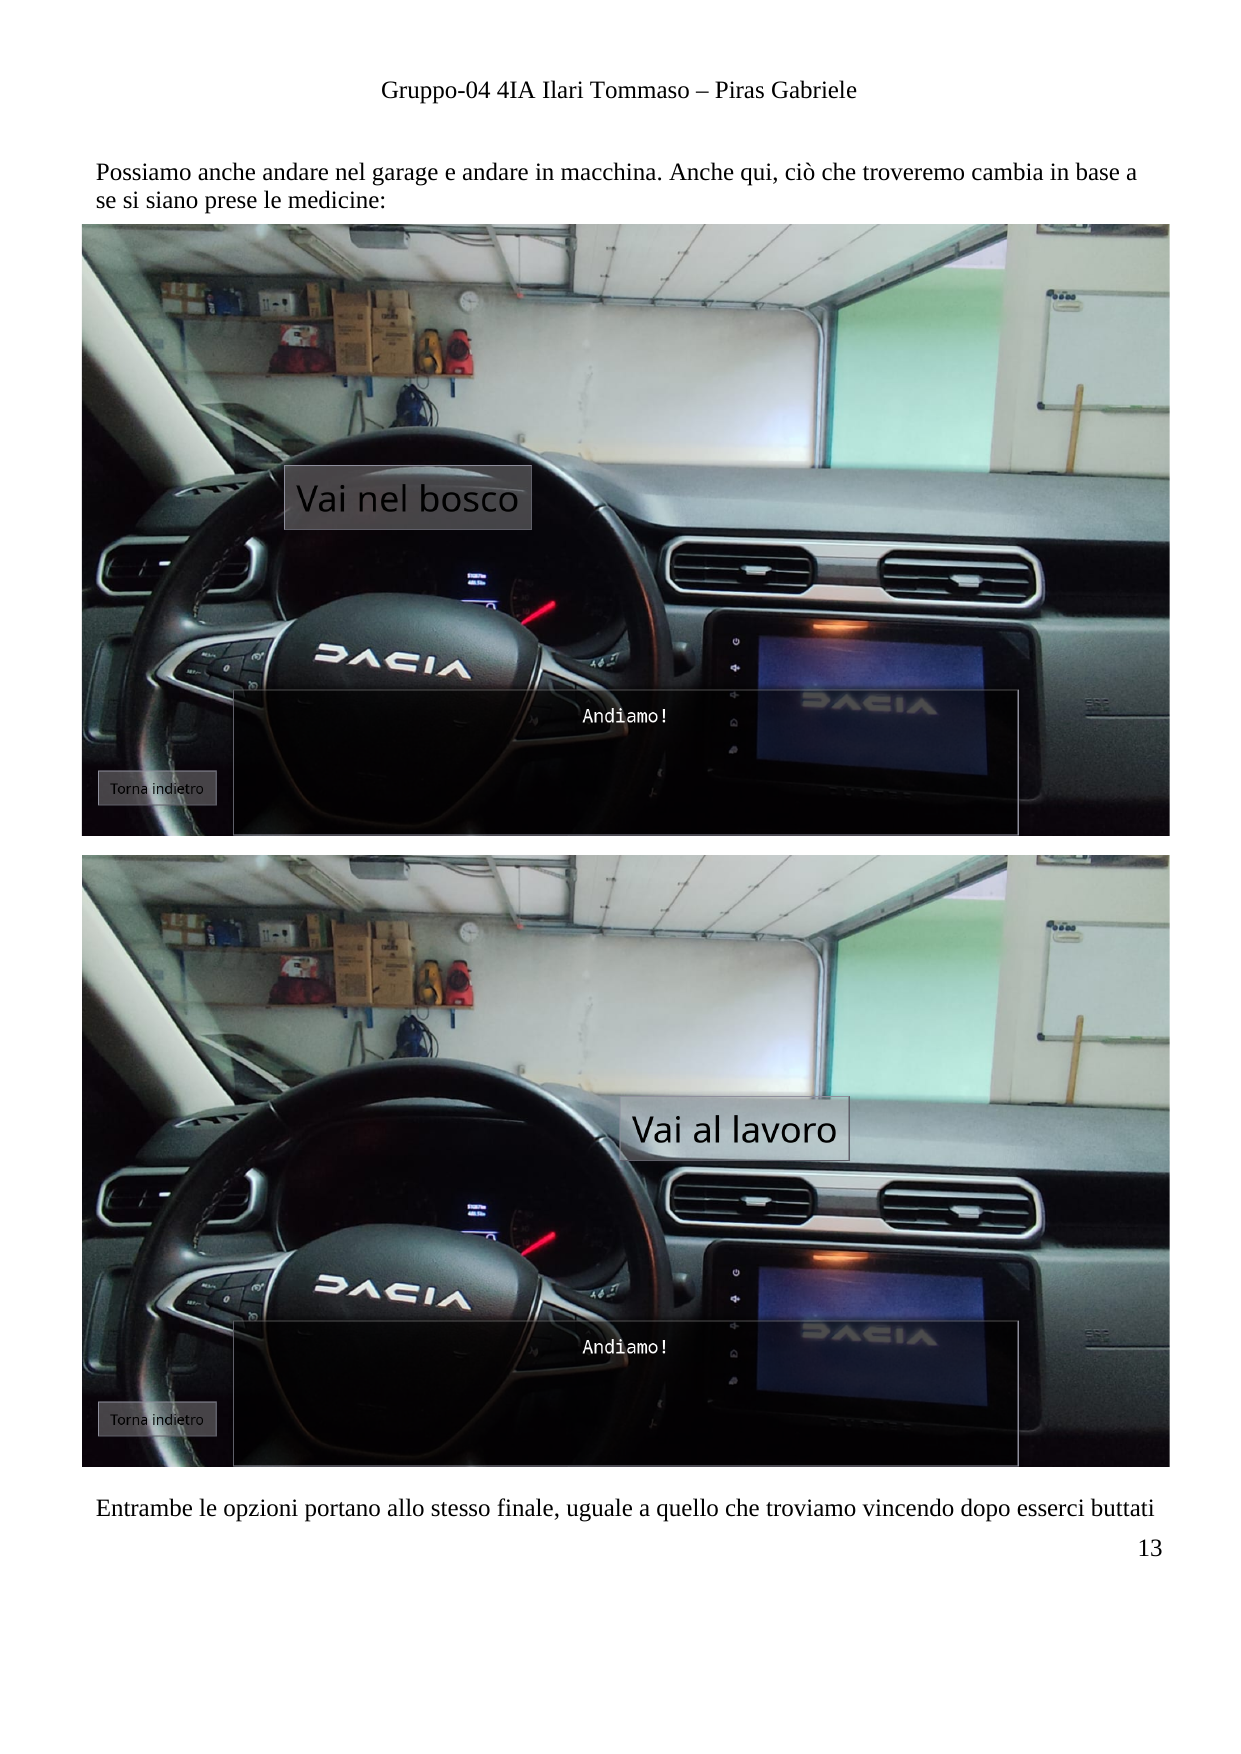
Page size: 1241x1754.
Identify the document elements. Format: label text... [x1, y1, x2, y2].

text Entrambe le opzioni portano allo stesso finale, uguale a quello che troviamo vincendo dopo esserci buttati [96, 1495, 1161, 1522]
picture [81, 224, 1170, 836]
picture [82, 855, 1170, 1467]
text Possiamo anche andare nel garage e andare in macchina. Anche qui, ciò che troveremo cambia in base a se si siano prese le medicine: [96, 159, 1161, 213]
